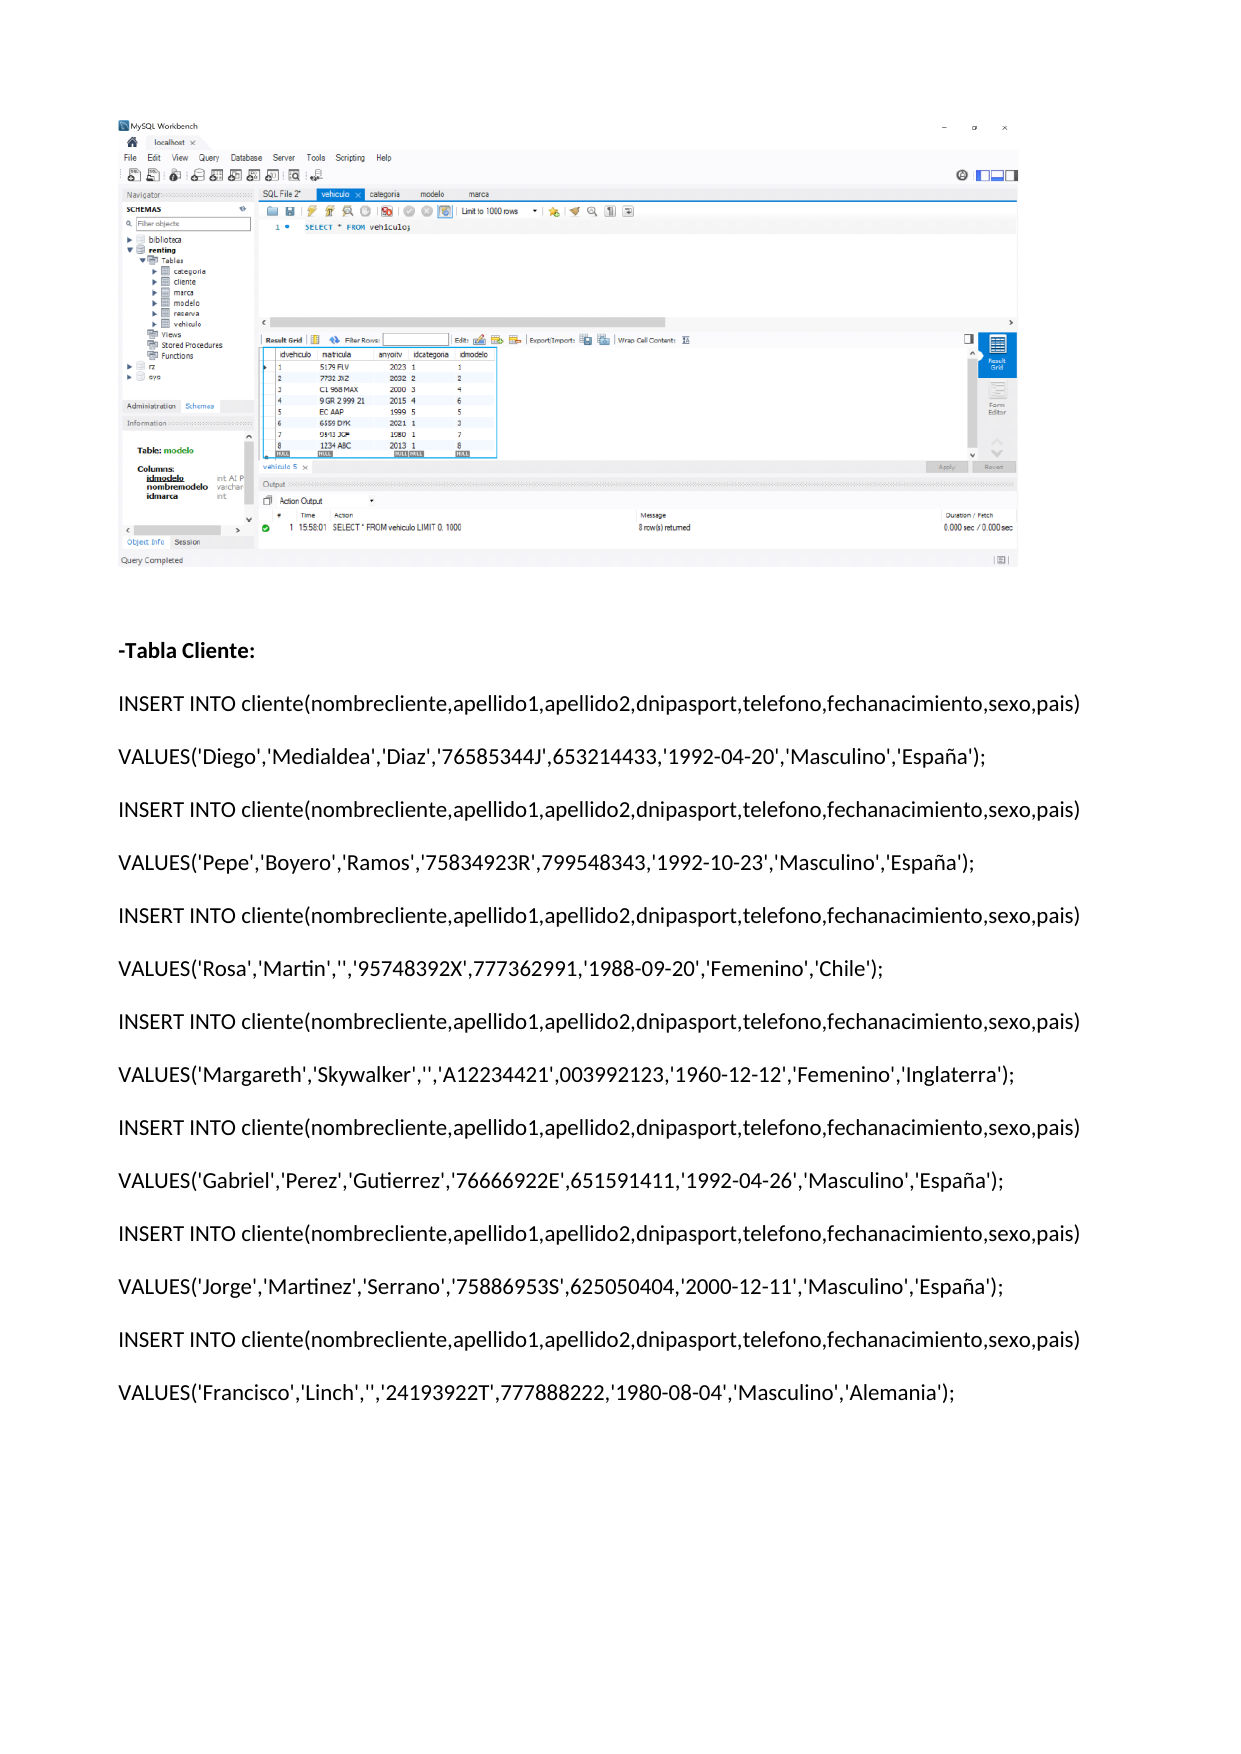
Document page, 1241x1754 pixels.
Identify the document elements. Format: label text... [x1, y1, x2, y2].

text INSERT INTO cliente(nombrecliente,apellido1,apellido2,dnipasport,telefono,fechanacimiento,sexo,pais) [118, 901, 1122, 929]
text INSERT INTO cliente(nombrecliente,apellido1,apellido2,dnipasport,telefono,fechanacimiento,sexo,pais) [118, 1219, 1122, 1247]
text INSERT INTO cliente(nombrecliente,apellido1,apellido2,dnipasport,telefono,fechanacimiento,sexo,pais) [118, 1113, 1122, 1141]
text INSERT INTO cliente(nombrecliente,apellido1,apellido2,dnipasport,telefono,fechanacimiento,sexo,pais) [118, 1326, 1122, 1353]
text INSERT INTO cliente(nombrecliente,apellido1,apellido2,dnipasport,telefono,fechanacimiento,sexo,pais) [118, 1007, 1122, 1035]
text VALUES('Rosa','Martin','','95748392X',777362991,'1988-09-20','Femenino','Chile'); [118, 954, 1122, 982]
text VALUES('Francisco','Linch','','24193922T',777888222,'1980-08-04','Masculino','Alemania'); [118, 1378, 1122, 1407]
text INSERT INTO cliente(nombrecliente,apellido1,apellido2,dnipasport,telefono,fechanacimiento,sexo,pais) [118, 689, 1122, 717]
text INSERT INTO cliente(nombrecliente,apellido1,apellido2,dnipasport,telefono,fechanacimiento,sexo,pais) [118, 795, 1122, 823]
text VALUES('Margareth','Skywalker','','A12234421',003992123,'1960-12-12','Femenino','Inglaterra'); [118, 1060, 1122, 1088]
text VALUES('Gabriel','Perez','Gutierrez','76666922E',651591411,'1992-04-26','Masculino','España'); [118, 1166, 1122, 1194]
text -Tabla Cliente: [118, 636, 1122, 664]
text VALUES('Jorge','Martinez','Serrano','75886953S',625050404,'2000-12-11','Masculino','España'); [118, 1272, 1122, 1301]
text VALUES('Diego','Medialdea','Diaz','76585344J',653214433,'1992-04-20','Masculino','España'); [118, 742, 1122, 770]
text VALUES('Pepe','Boyero','Ramos','75834923R',799548343,'1992-10-23','Masculino','España'); [118, 848, 1122, 876]
